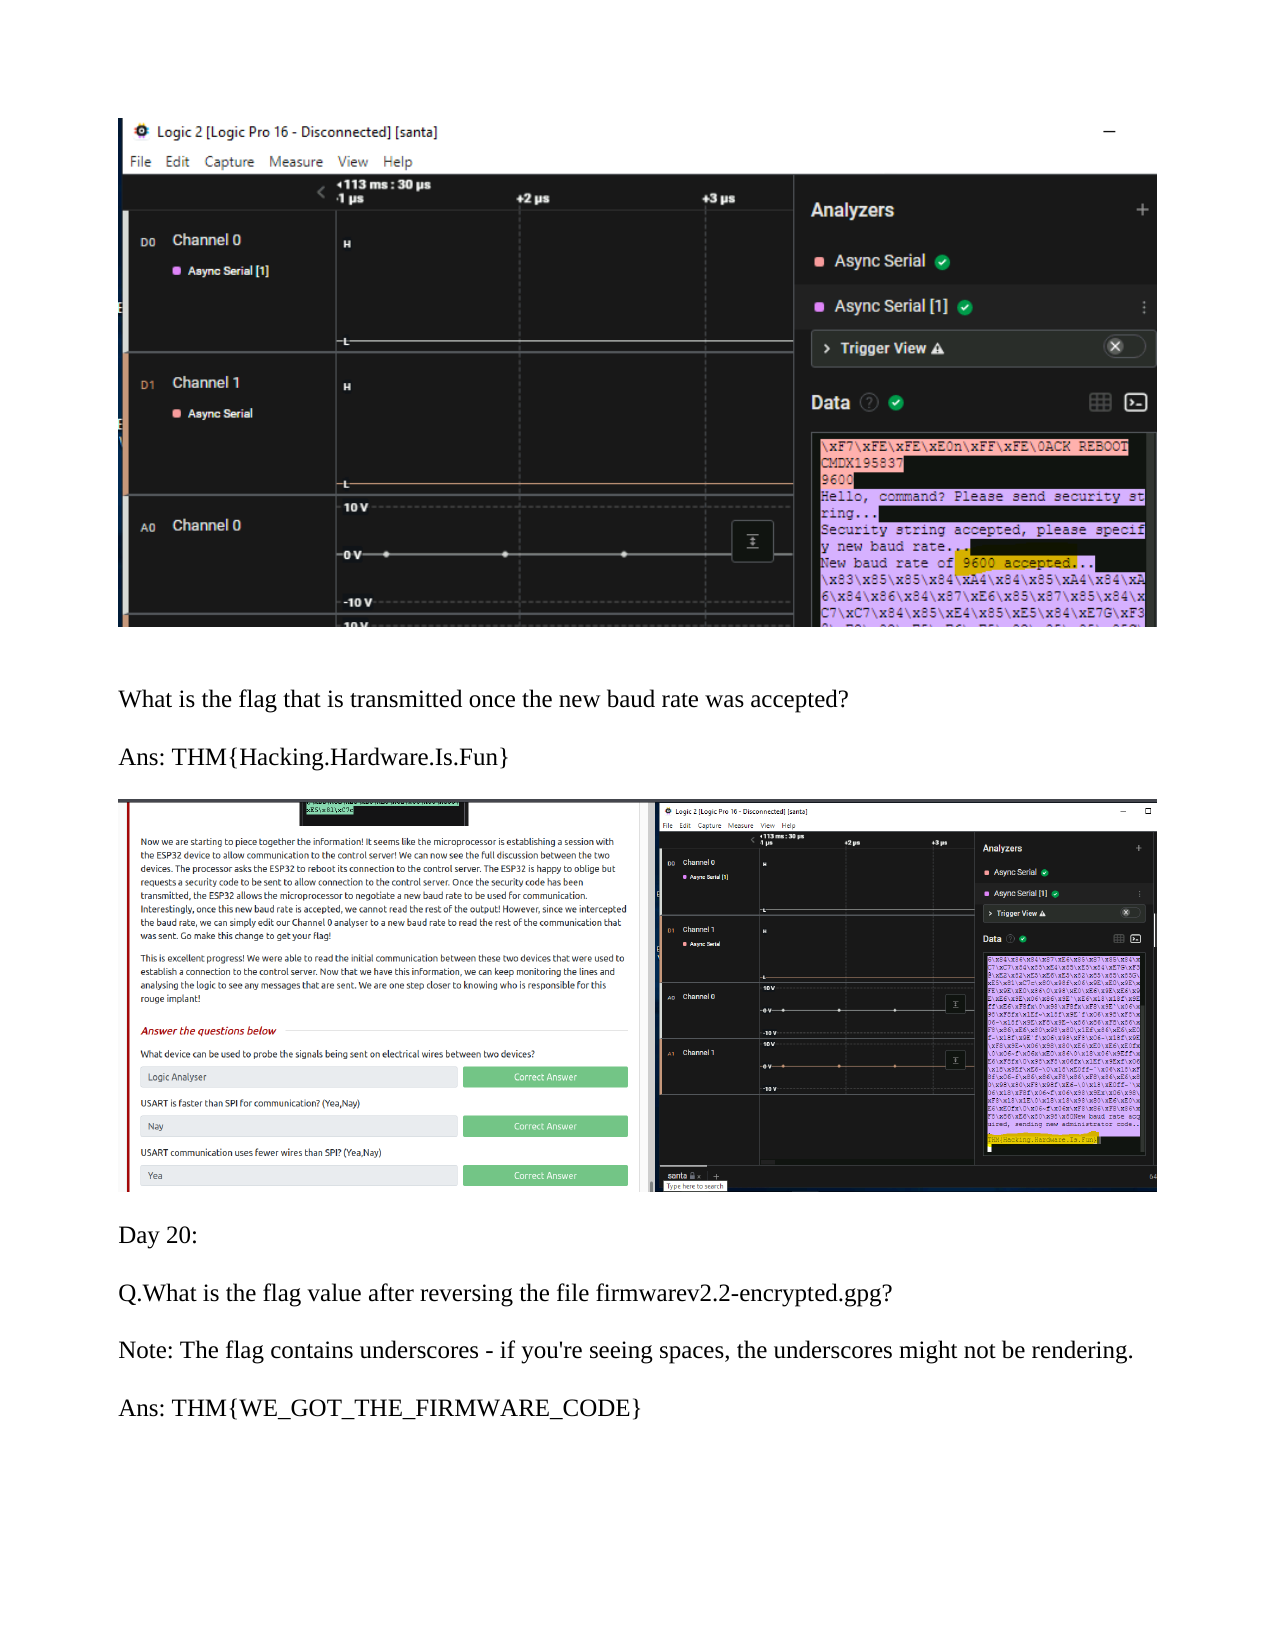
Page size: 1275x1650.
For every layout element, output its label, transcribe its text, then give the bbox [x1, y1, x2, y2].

picture [118, 799, 1157, 1192]
text Day 20: [118, 1220, 1157, 1249]
text Ans: THM{Hacking.Hardware.Is.Fun} [118, 742, 1157, 771]
text Q.What is the flag value after reversing the file firmwarev2.2-encrypted.gpg? [118, 1278, 1157, 1306]
text Note: The flag contains underscores - if you're seeing spaces, the underscores might not be rendering. [118, 1335, 1157, 1364]
text What is the flag that is transmitted once the new baud rate was accepted? [118, 684, 1157, 713]
picture [118, 118, 1157, 627]
text Ans: THM{WE_GOT_THE_FIRMWARE_CODE} [118, 1393, 1157, 1421]
